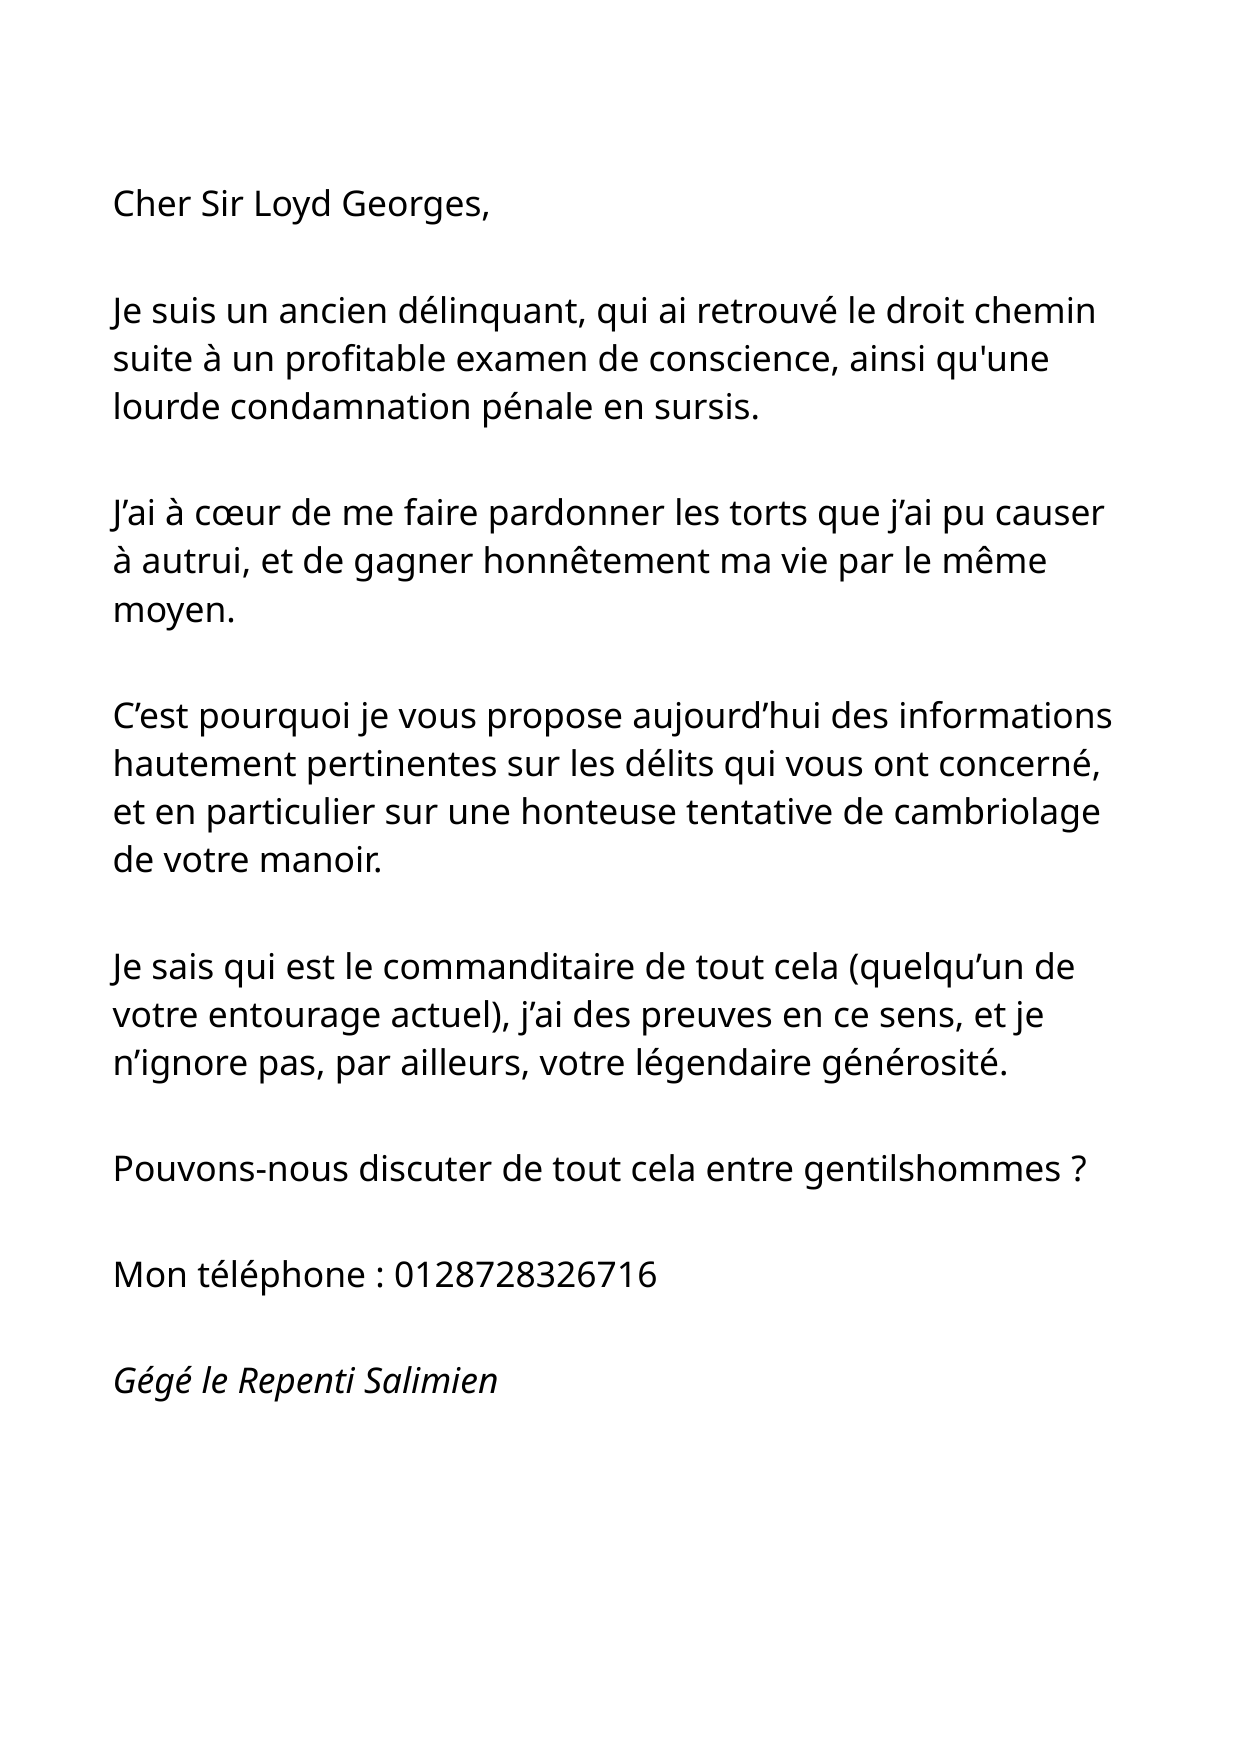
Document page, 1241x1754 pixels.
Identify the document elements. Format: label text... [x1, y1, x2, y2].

text Mon téléphone : 0128728326716 [112, 1250, 1128, 1298]
text Je sais qui est le commanditaire de tout cela (quelqu’un de votre entourage actuel), j’ai des preuves en ce sens, et je n’ignore pas, par ailleurs, votre légendaire générosité. [112, 941, 1128, 1086]
text J’ai à cœur de me faire pardonner les torts que j’ai pu causer à autrui, et de gagner honnêtement ma vie par le même moyen. [112, 488, 1128, 632]
text Pouvons-nous discuter de tout cela entre gentilshommes ? [112, 1144, 1128, 1192]
text Je suis un ancien délinquant, qui ai retrouvé le droit chemin suite à un profitable examen de conscience, ainsi qu'une lourde condamnation pénale en sursis. [112, 285, 1128, 430]
text Gégé le Repenti Salimien [112, 1356, 1128, 1404]
text Cher Sir Loyd Georges, [112, 179, 1128, 227]
text C’est pourquoi je vous propose aujourd’hui des informations hautement pertinentes sur les délits qui vous ont concerné, et en particulier sur une honteuse tentative de cambriolage de votre manoir. [112, 690, 1128, 883]
